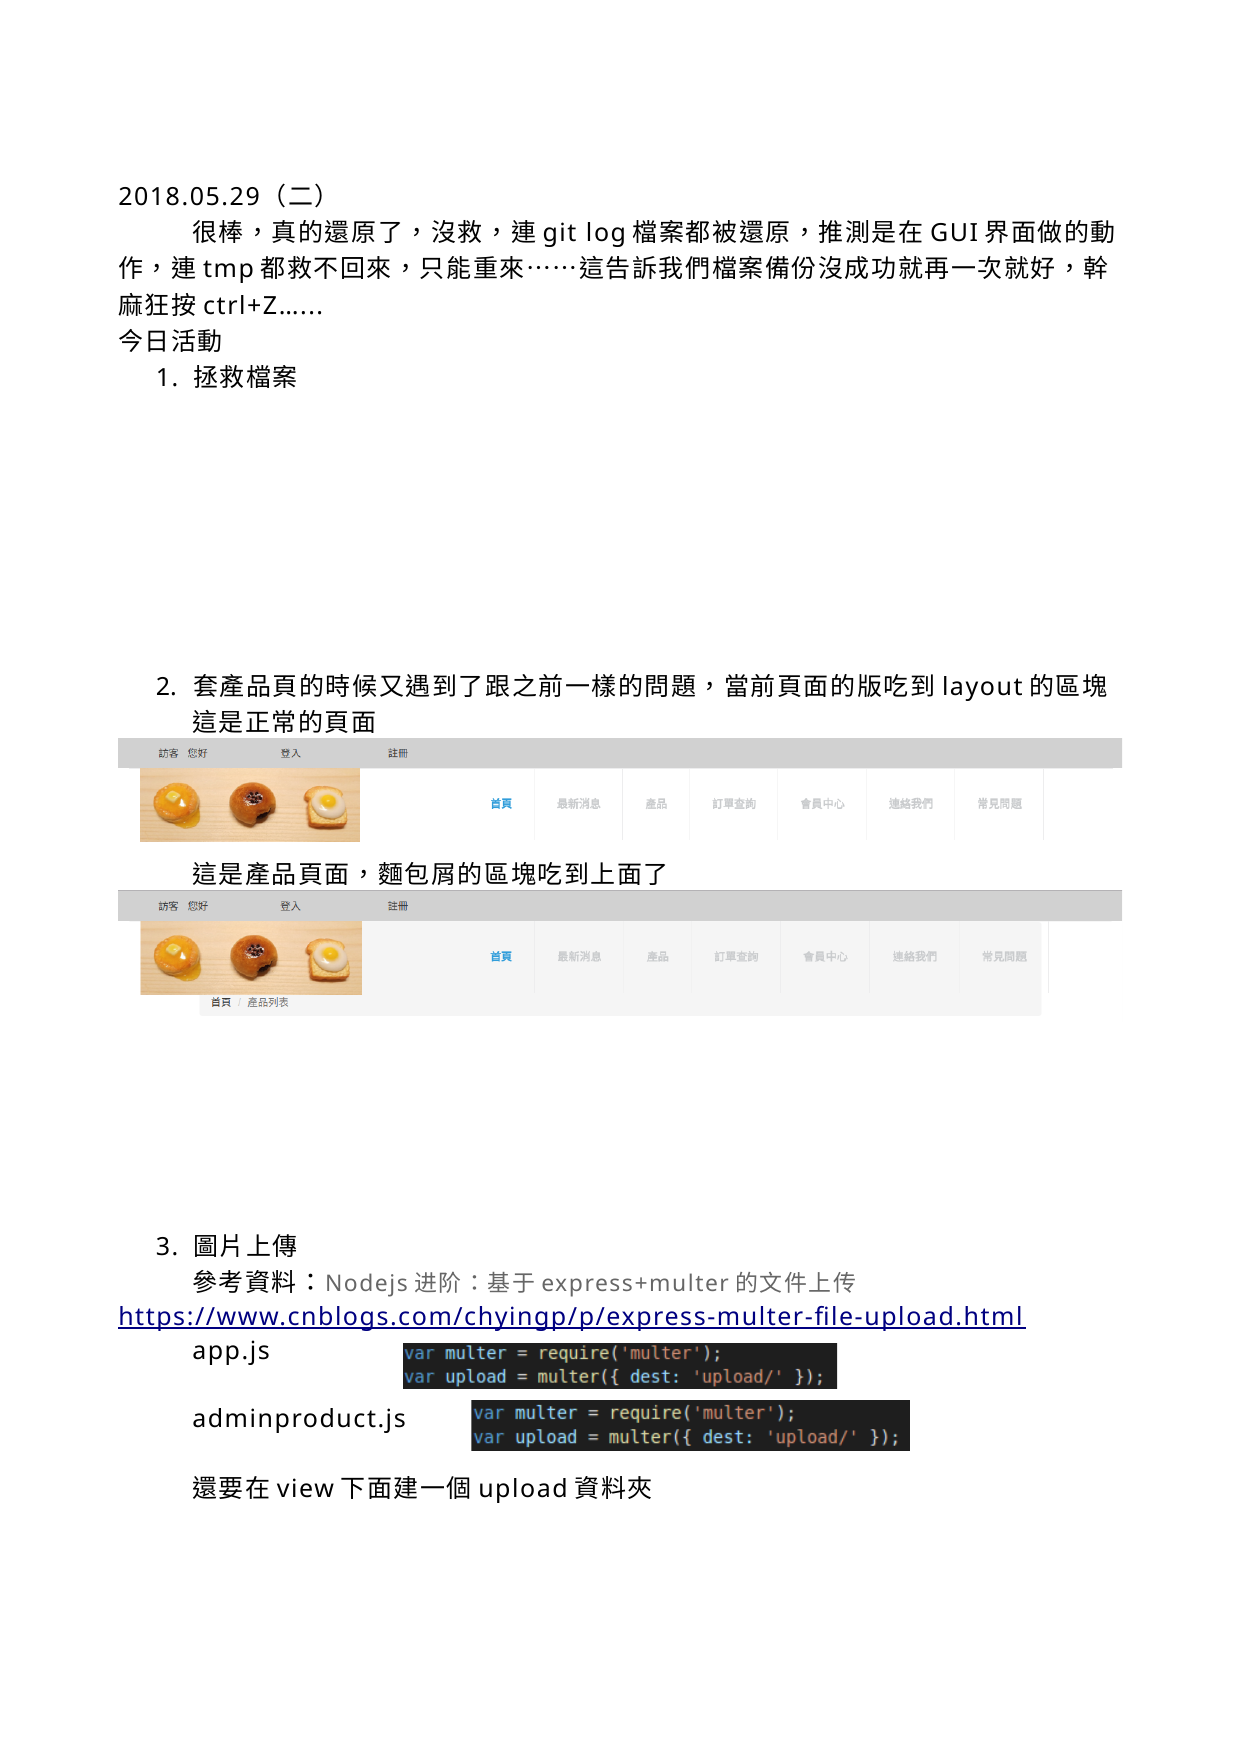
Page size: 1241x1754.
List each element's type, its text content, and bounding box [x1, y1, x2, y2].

list 圖片上傳 [156, 1226, 1122, 1262]
text 今日活動 [118, 321, 1122, 358]
text adminproduct.js [118, 1401, 471, 1435]
text https://www.cnblogs.com/chyingp/p/express-multer-file-upload.html [118, 1299, 1122, 1333]
picture [118, 738, 1123, 855]
text [910, 1401, 1122, 1435]
text 很棒，真的還原了，沒救，連git log檔案都被還原，推測是在GUI界面做的動作，連tmp都救不回來，只能重來……這告訴我們檔案備份沒成功就再一次就好，幹麻狂按ctrl+Z…... [118, 213, 1122, 321]
picture [403, 1343, 838, 1389]
text 參考資料：Nodejs进阶：基于express+multer的文件上传 [118, 1262, 1122, 1299]
text 這是正常的頁面 [118, 703, 1122, 738]
text app.js [118, 1333, 1122, 1367]
text 還要在view下面建一個upload資料夾 [118, 1469, 1122, 1505]
text 這是產品頁面，麵包屑的區塊吃到上面了 [118, 855, 1122, 890]
list 套產品頁的時候又遇到了跟之前一樣的問題，當前頁面的版吃到layout的區塊 [156, 666, 1122, 703]
text 2018.05.29（二） [118, 176, 1122, 213]
picture [471, 1400, 910, 1451]
picture [118, 890, 1123, 1022]
list 拯救檔案 [156, 358, 1122, 394]
